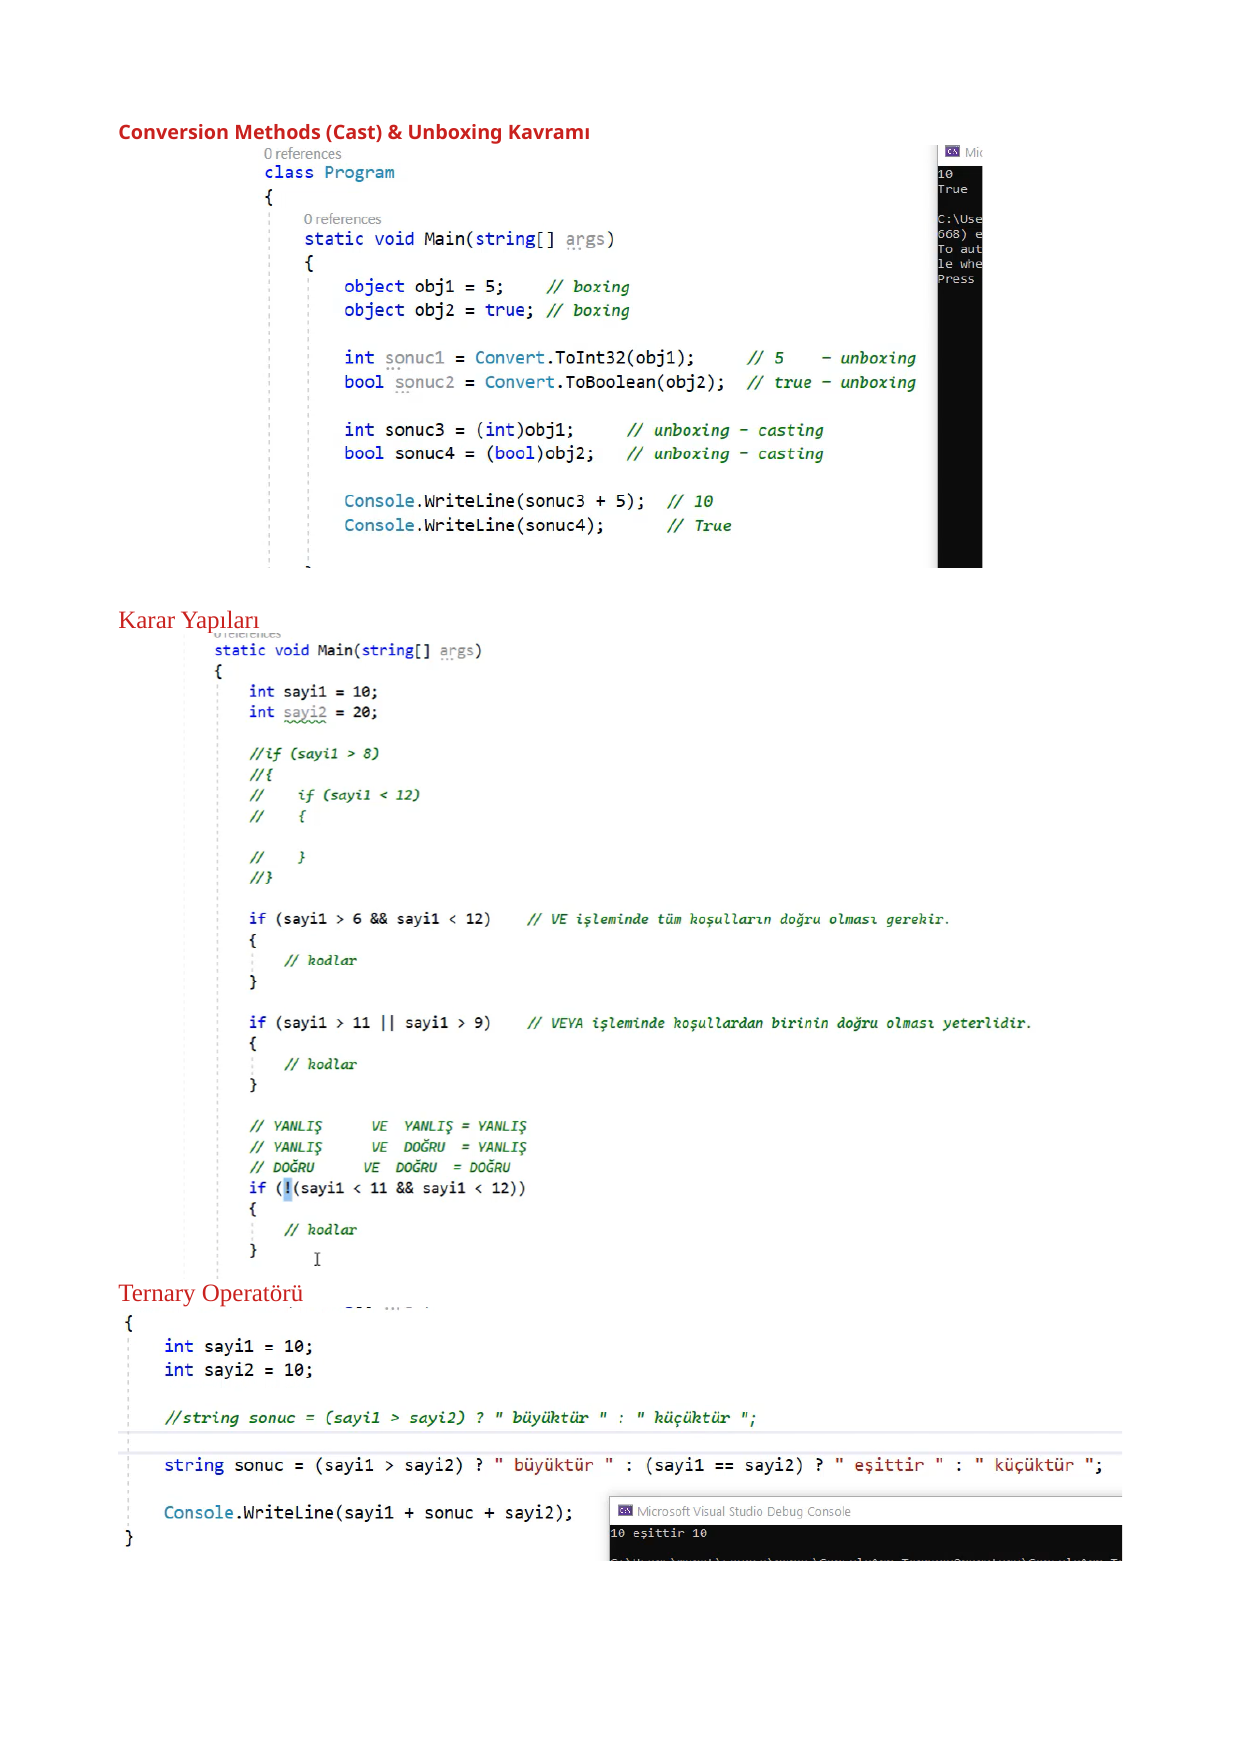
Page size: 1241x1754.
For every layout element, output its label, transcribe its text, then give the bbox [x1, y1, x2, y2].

text Conversion Methods (Cast) & Unboxing Kavramı [118, 118, 1122, 145]
text Ternary Operatörü [118, 634, 1122, 1307]
text Karar Yapıları [118, 605, 1122, 634]
